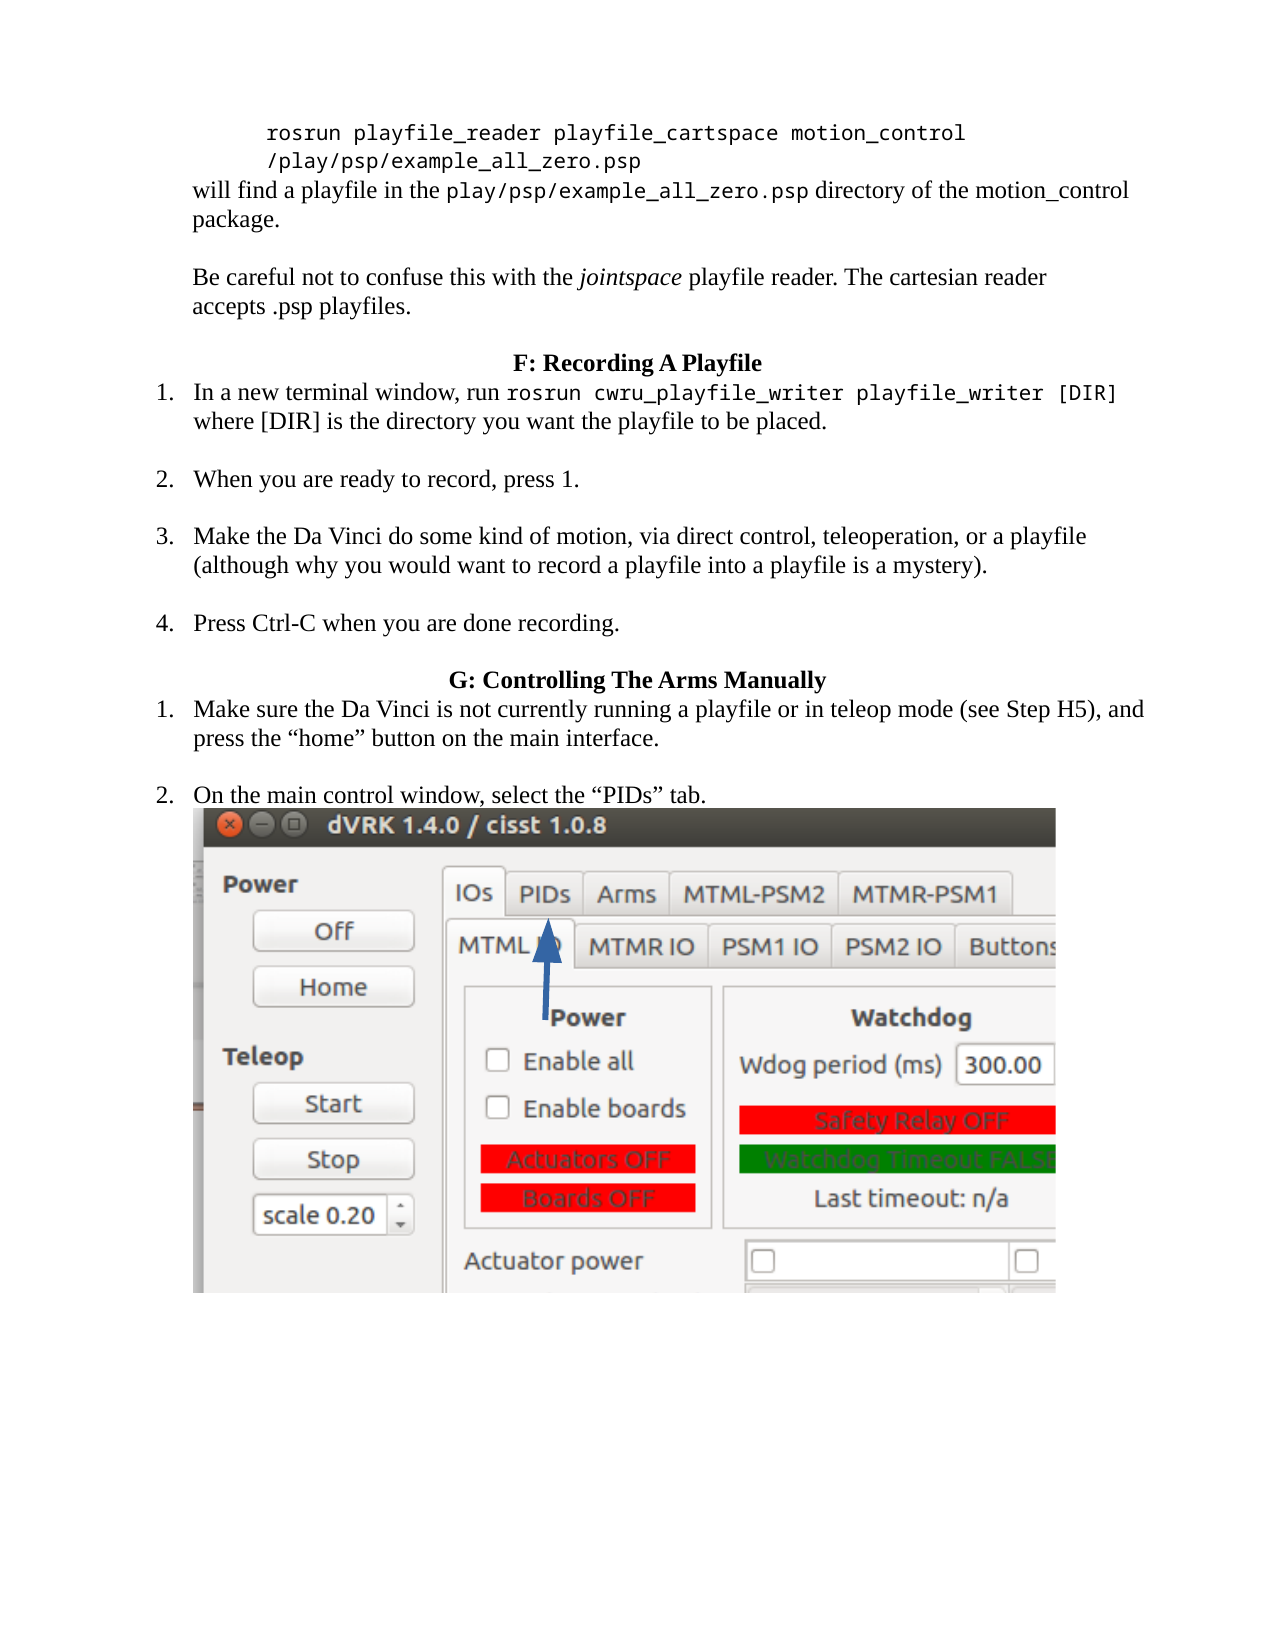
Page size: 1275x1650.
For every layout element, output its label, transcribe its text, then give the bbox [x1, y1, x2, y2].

list When you are ready to record, press 1. [156, 464, 1157, 493]
text G: Controlling The Arms Manually [118, 665, 1157, 694]
list Make sure the Da Vinci is not currently running a playfile or in teleop mode (see Step H5), and press the “home” button on the main interface. [156, 694, 1157, 751]
text will find a playfile in the play/psp/example_all_zero.psp directory of the motion_control package. [192, 175, 1157, 233]
list In a new terminal window, run rosrun cwru_playfile_writer playfile_writer [DIR] where [DIR] is the directory you want the playfile to be placed. [156, 377, 1157, 435]
list On the main control window, select the “PIDs” tab. [156, 780, 1157, 809]
list Make the Da Vinci do some kind of motion, via direct control, teleoperation, or a playfile (although why you would want to record a playfile into a playfile is a mystery). [156, 521, 1157, 579]
text F: Recording A Playfile [118, 348, 1157, 377]
list Press Ctrl-C when you are done recording. [156, 608, 1157, 636]
text Be careful not to confuse this with the jointspace playfile reader. The cartesian reader accepts .psp playfiles. [192, 262, 1157, 319]
text rosrun playfile_reader playfile_cartspace motion_control /play/psp/example_all_zero.psp [266, 118, 1157, 175]
picture [193, 808, 364, 974]
